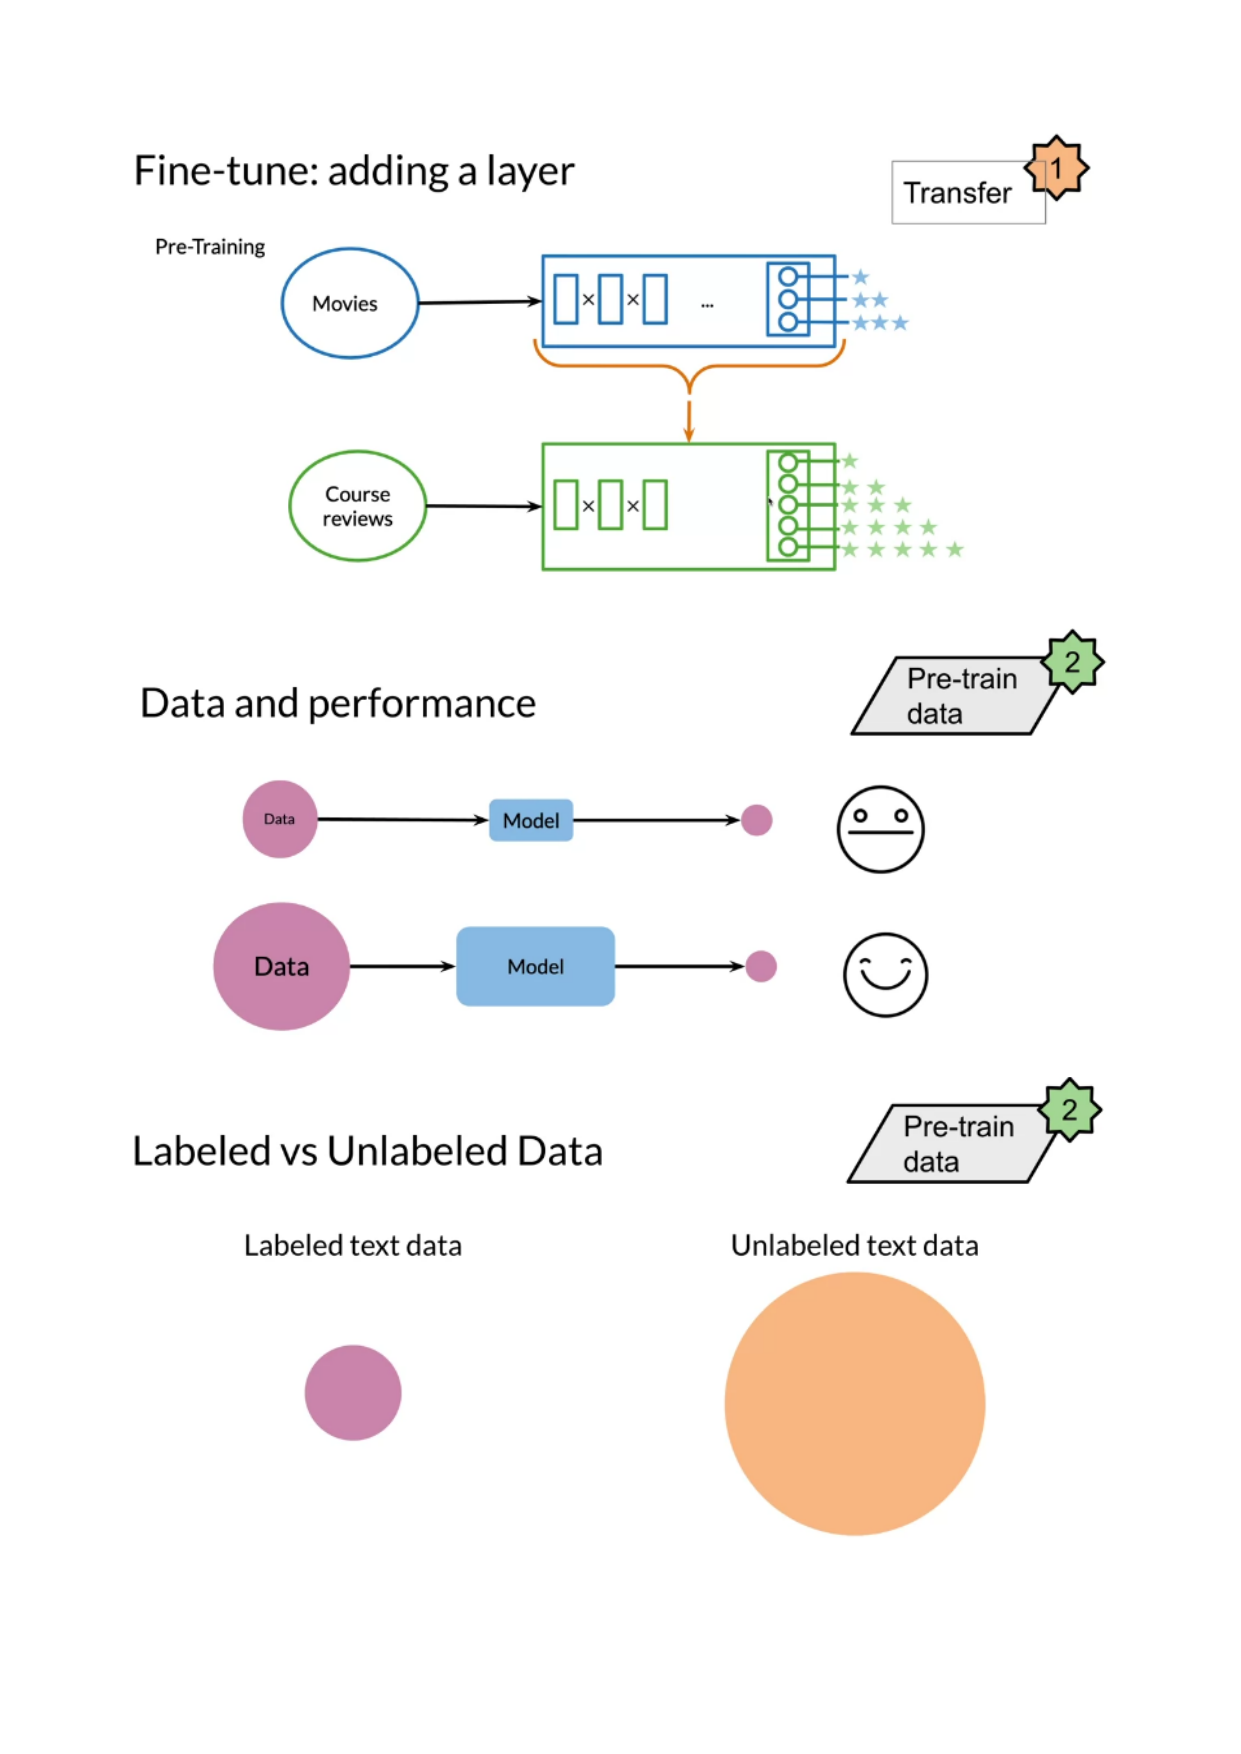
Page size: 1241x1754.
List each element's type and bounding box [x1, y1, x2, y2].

picture [118, 118, 1123, 594]
picture [118, 622, 1123, 1049]
picture [118, 1077, 1123, 1544]
